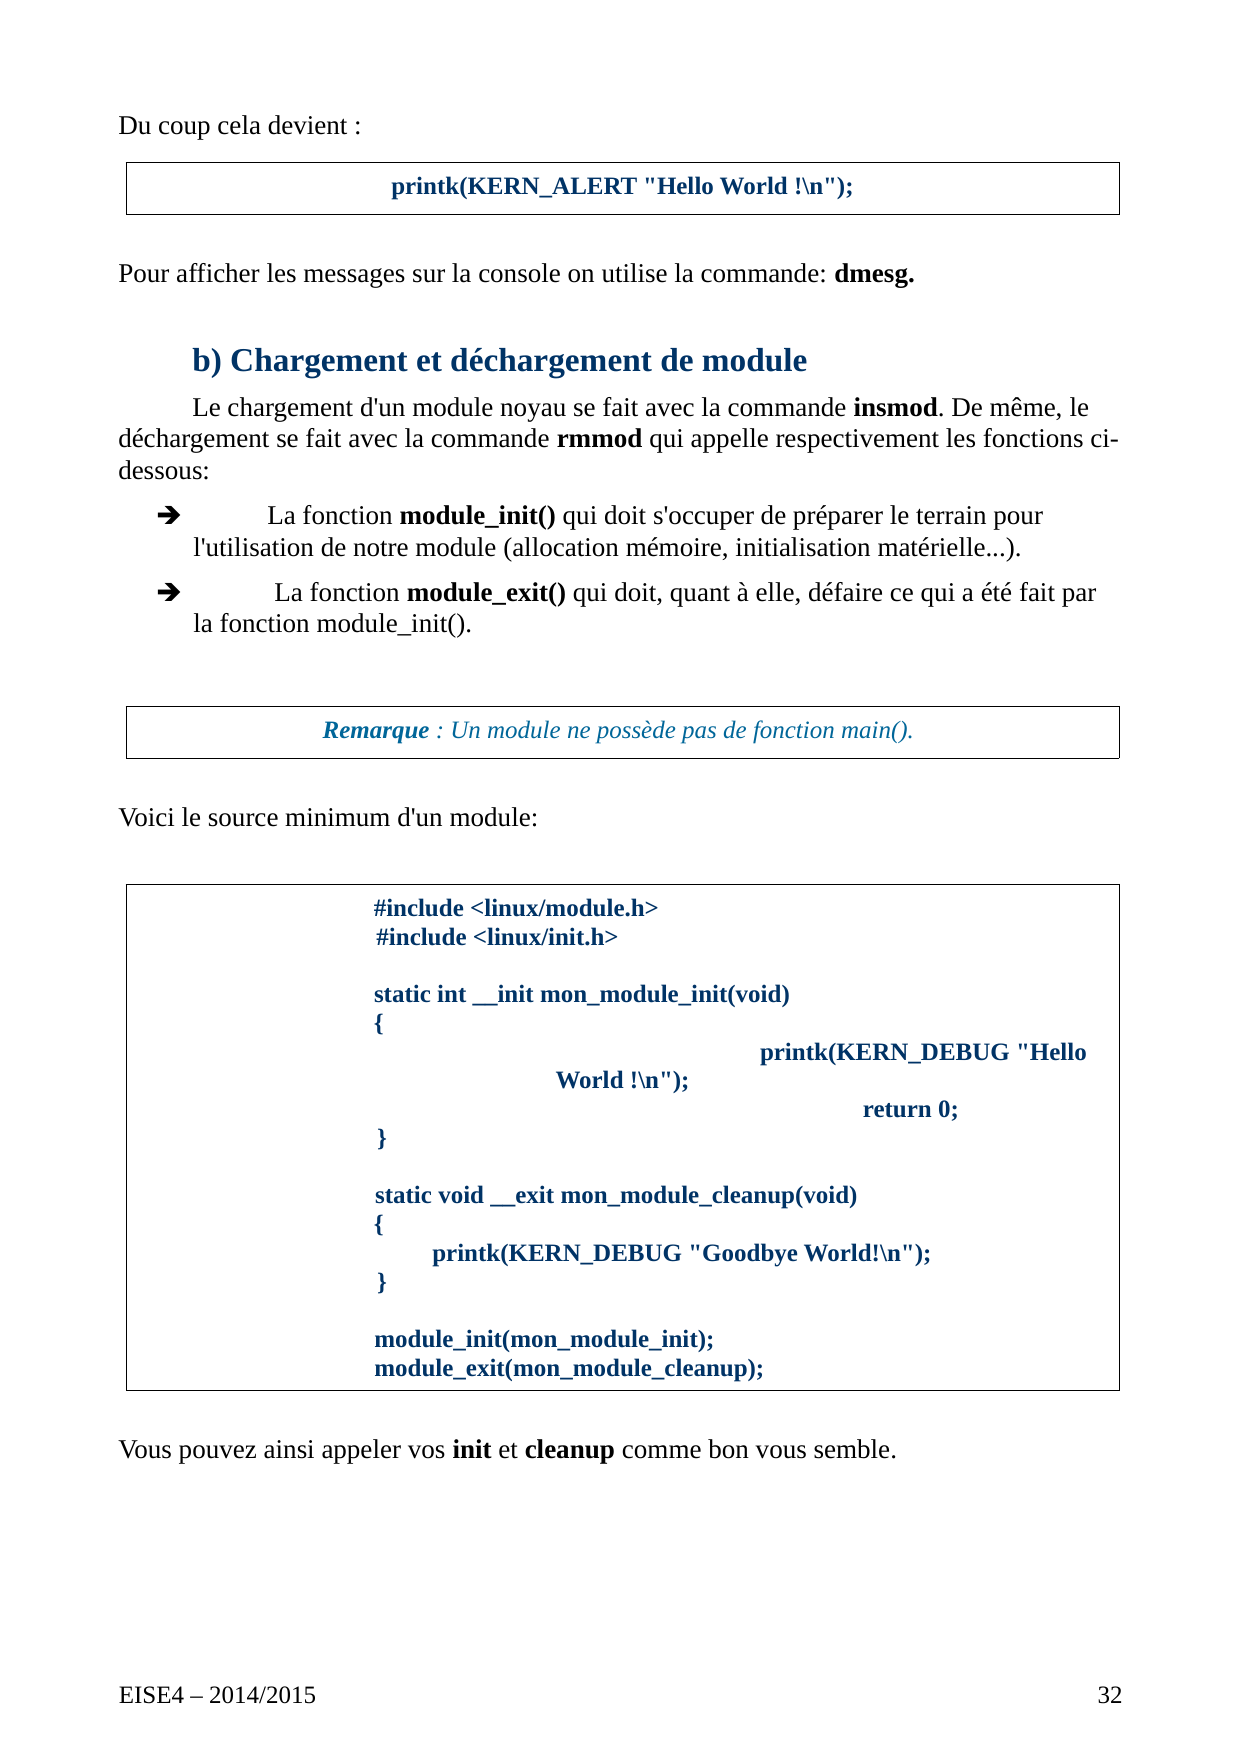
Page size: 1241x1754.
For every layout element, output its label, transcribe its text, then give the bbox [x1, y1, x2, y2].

text Pour afficher les messages sur la console on utilise la commande: dmesg. [118, 257, 1122, 289]
text { [134, 1008, 1110, 1037]
text printk(KERN_DEBUG "Hello World !\n"); [134, 1037, 1110, 1094]
text Du coup cela devient : [118, 109, 1122, 141]
text Voici le source minimum d'un module: [118, 801, 1122, 832]
text static void __exit mon_module_cleanup(void) [134, 1180, 1110, 1209]
text printk(KERN_ALERT "Hello World !\n"); [134, 171, 1110, 199]
text Le chargement d'un module noyau se fait avec la commande insmod. De même, le déchargement se fait avec la commande rmmod qui appelle respectivement les fonctions ci-dessous: [118, 391, 1122, 485]
text } [134, 1267, 1110, 1295]
text return 0; [134, 1094, 1110, 1123]
subtitle b) Chargement et déchargement de module [118, 341, 1122, 379]
list La fonction module_init() qui doit s'occuper de préparer le terrain pour l'utilisation de notre module (allocation mémoire, initialisation matérielle...). [156, 499, 1122, 562]
text module_exit(mon_module_cleanup); [134, 1353, 1110, 1382]
text printk(KERN_DEBUG "Goodbye World!\n"); [134, 1238, 1110, 1267]
text module_init(mon_module_init); [134, 1324, 1110, 1353]
text static int __init mon_module_init(void) [134, 979, 1110, 1008]
text #include <linux/module.h> [134, 893, 1110, 922]
list La fonction module_exit() qui doit, quant à elle, défaire ce qui a été fait par la fonction module_init(). [156, 576, 1122, 639]
text Vous pouvez ainsi appeler vos init et cleanup comme bon vous semble. [118, 1434, 1122, 1465]
text } [134, 1123, 1110, 1152]
text Remarque : Un module ne possède pas de fonction main(). [134, 715, 1110, 743]
text { [134, 1209, 1110, 1238]
text #include <linux/init.h> [134, 922, 1110, 950]
